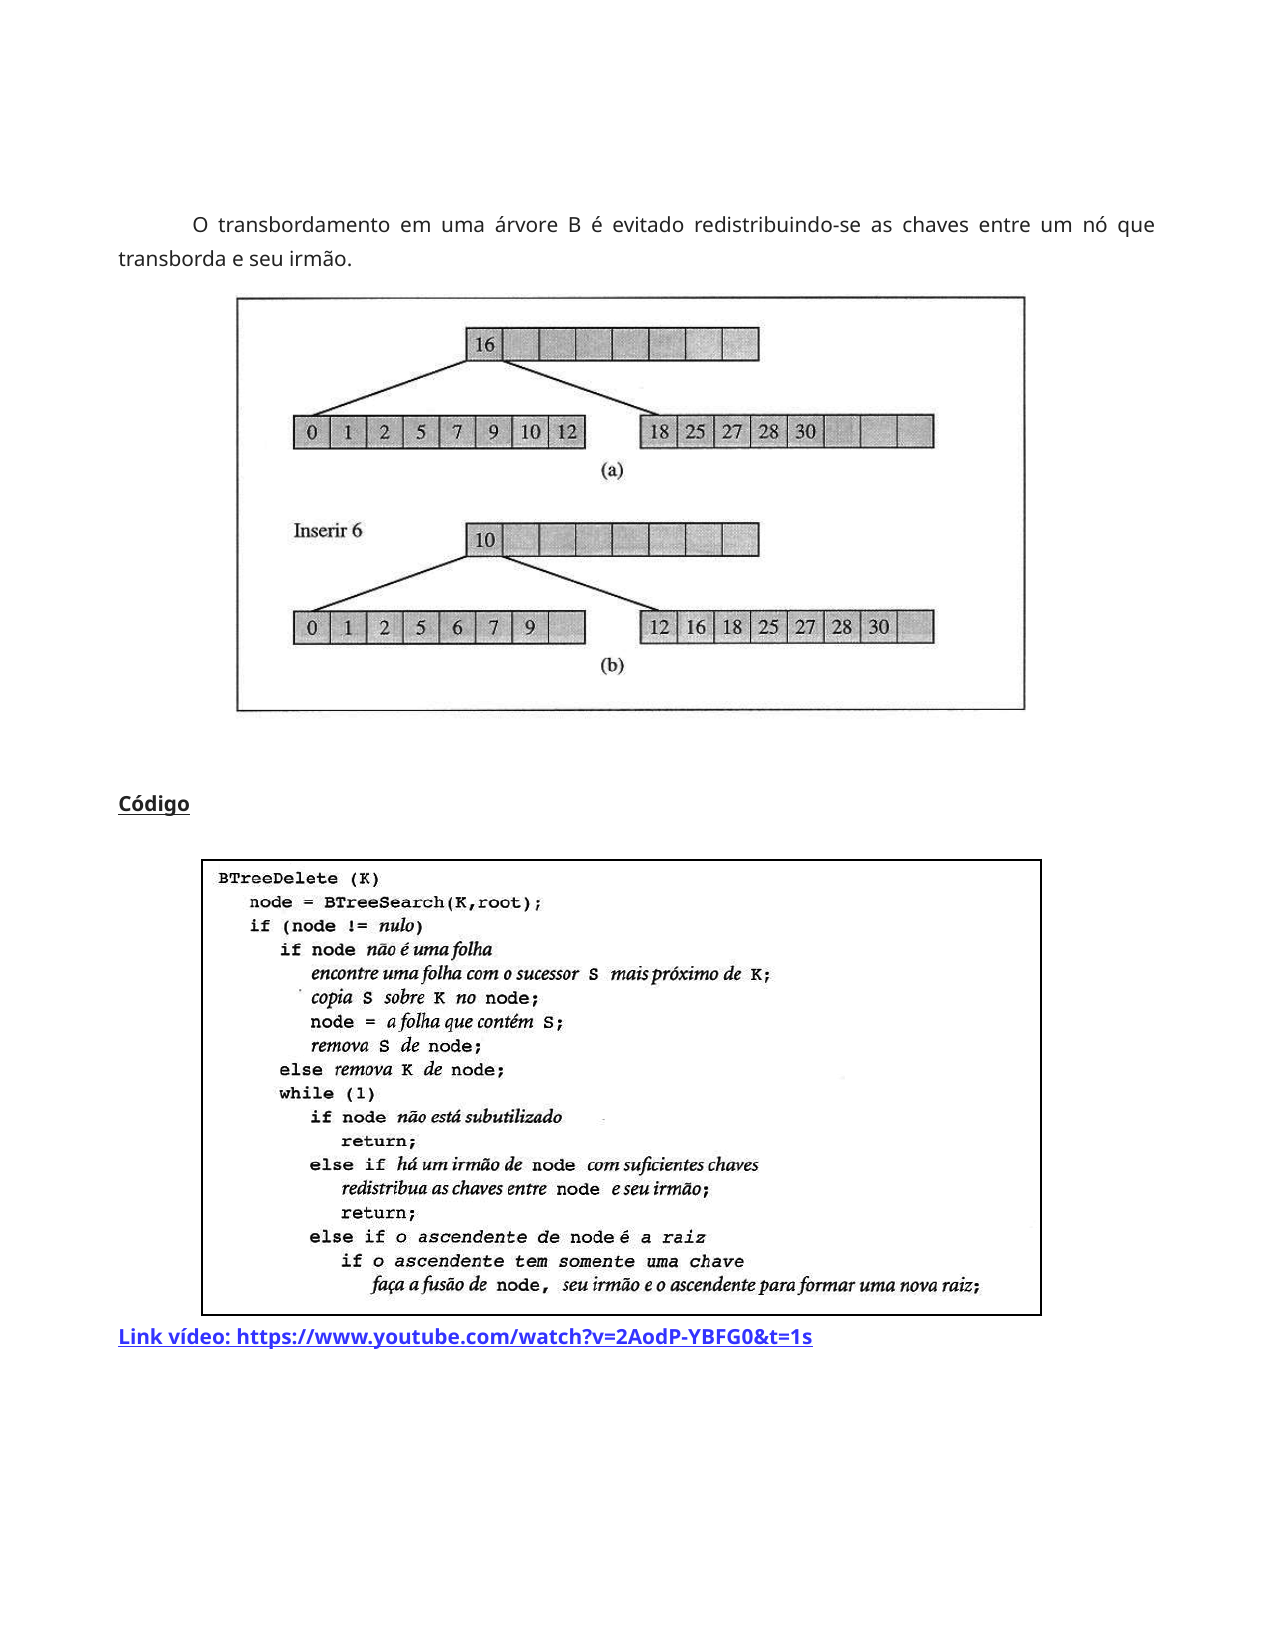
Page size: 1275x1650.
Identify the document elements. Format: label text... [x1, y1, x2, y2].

picture [206, 1233, 1038, 1312]
text Link vídeo: https://www.youtube.com/watch?v=2AodP-YBFG0&t=1s [118, 864, 1157, 1350]
text Código [118, 789, 1157, 818]
picture [229, 287, 1032, 453]
text O transbordamento em uma árvore B é evitado redistribuindo-se as chaves entre um nó que transborda e seu irmão. [118, 210, 1157, 273]
